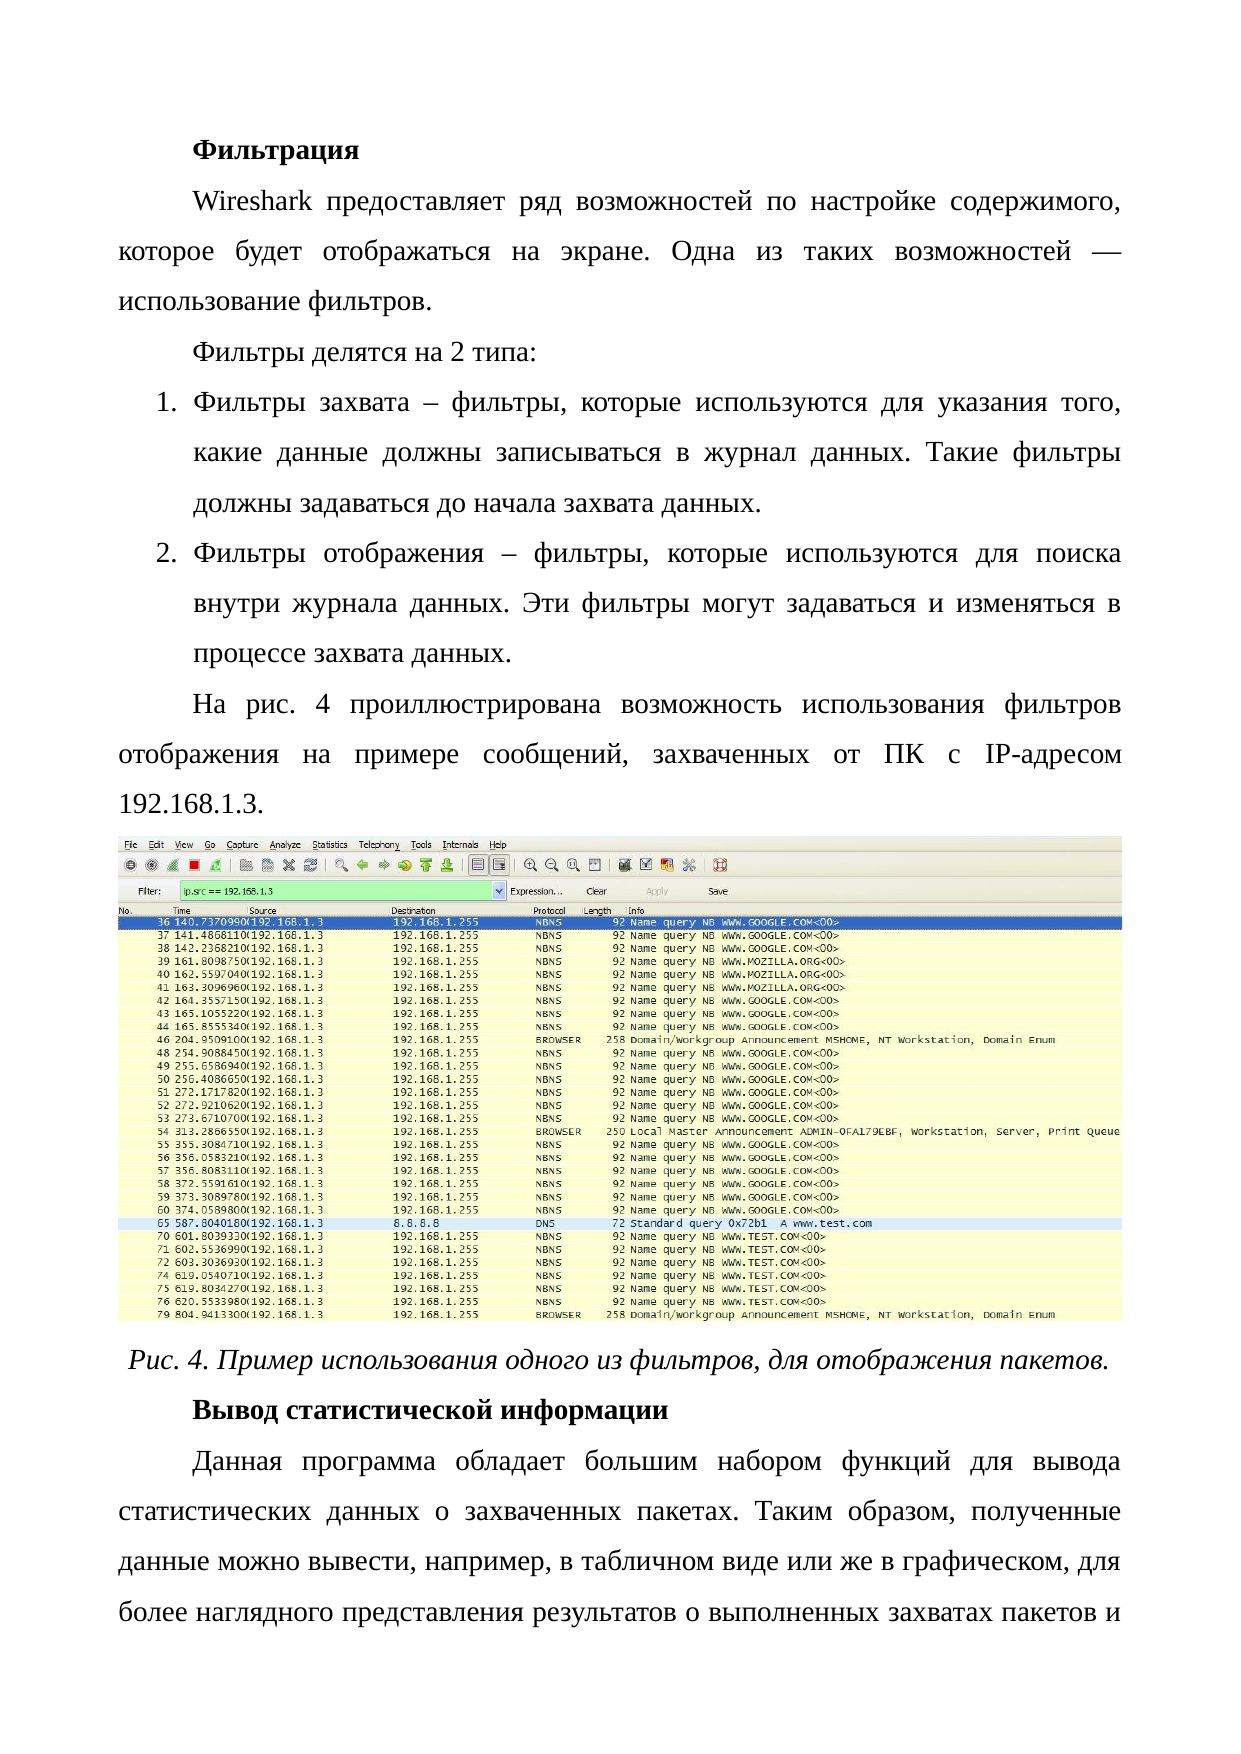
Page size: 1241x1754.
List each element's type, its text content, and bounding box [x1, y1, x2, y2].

text Фильтрация [118, 132, 1122, 166]
text Данная программа обладает большим набором функций для вывода статистических данных о захваченных пакетах. Таким образом, полученные данные можно вывести, например, в табличном виде или же в графическом, для более наглядного представления результатов о выполненных захватах пакетов и [118, 1443, 1122, 1627]
text Вывод статистической информации [118, 1392, 1122, 1426]
text Рис. 4. Пример использования одного из фильтров, для отображения пакетов. [118, 1326, 1122, 1376]
list Фильтры захвата – фильтры, которые используются для указания того, какие данные должны записываться в журнал данных. Такие фильтры должны задаваться до начала захвата данных. [156, 384, 1122, 518]
list Фильтры отображения – фильтры, которые используются для поиска внутри журнала данных. Эти фильтры могут задаваться и изменяться в процессе захвата данных. [156, 535, 1122, 669]
text На рис. 4 проиллюстрирована возможность использования фильтров отображения на примере сообщений, захваченных от ПК с IP-адресом 192.168.1.3. [118, 686, 1122, 820]
text Wireshark предоставляет ряд возможностей по настройке содержимого, которое будет отображаться на экране. Одна из таких возможностей — использование фильтров. [118, 183, 1122, 317]
picture [118, 836, 1123, 1326]
text Фильтры делятся на 2 типа: [118, 334, 1122, 367]
